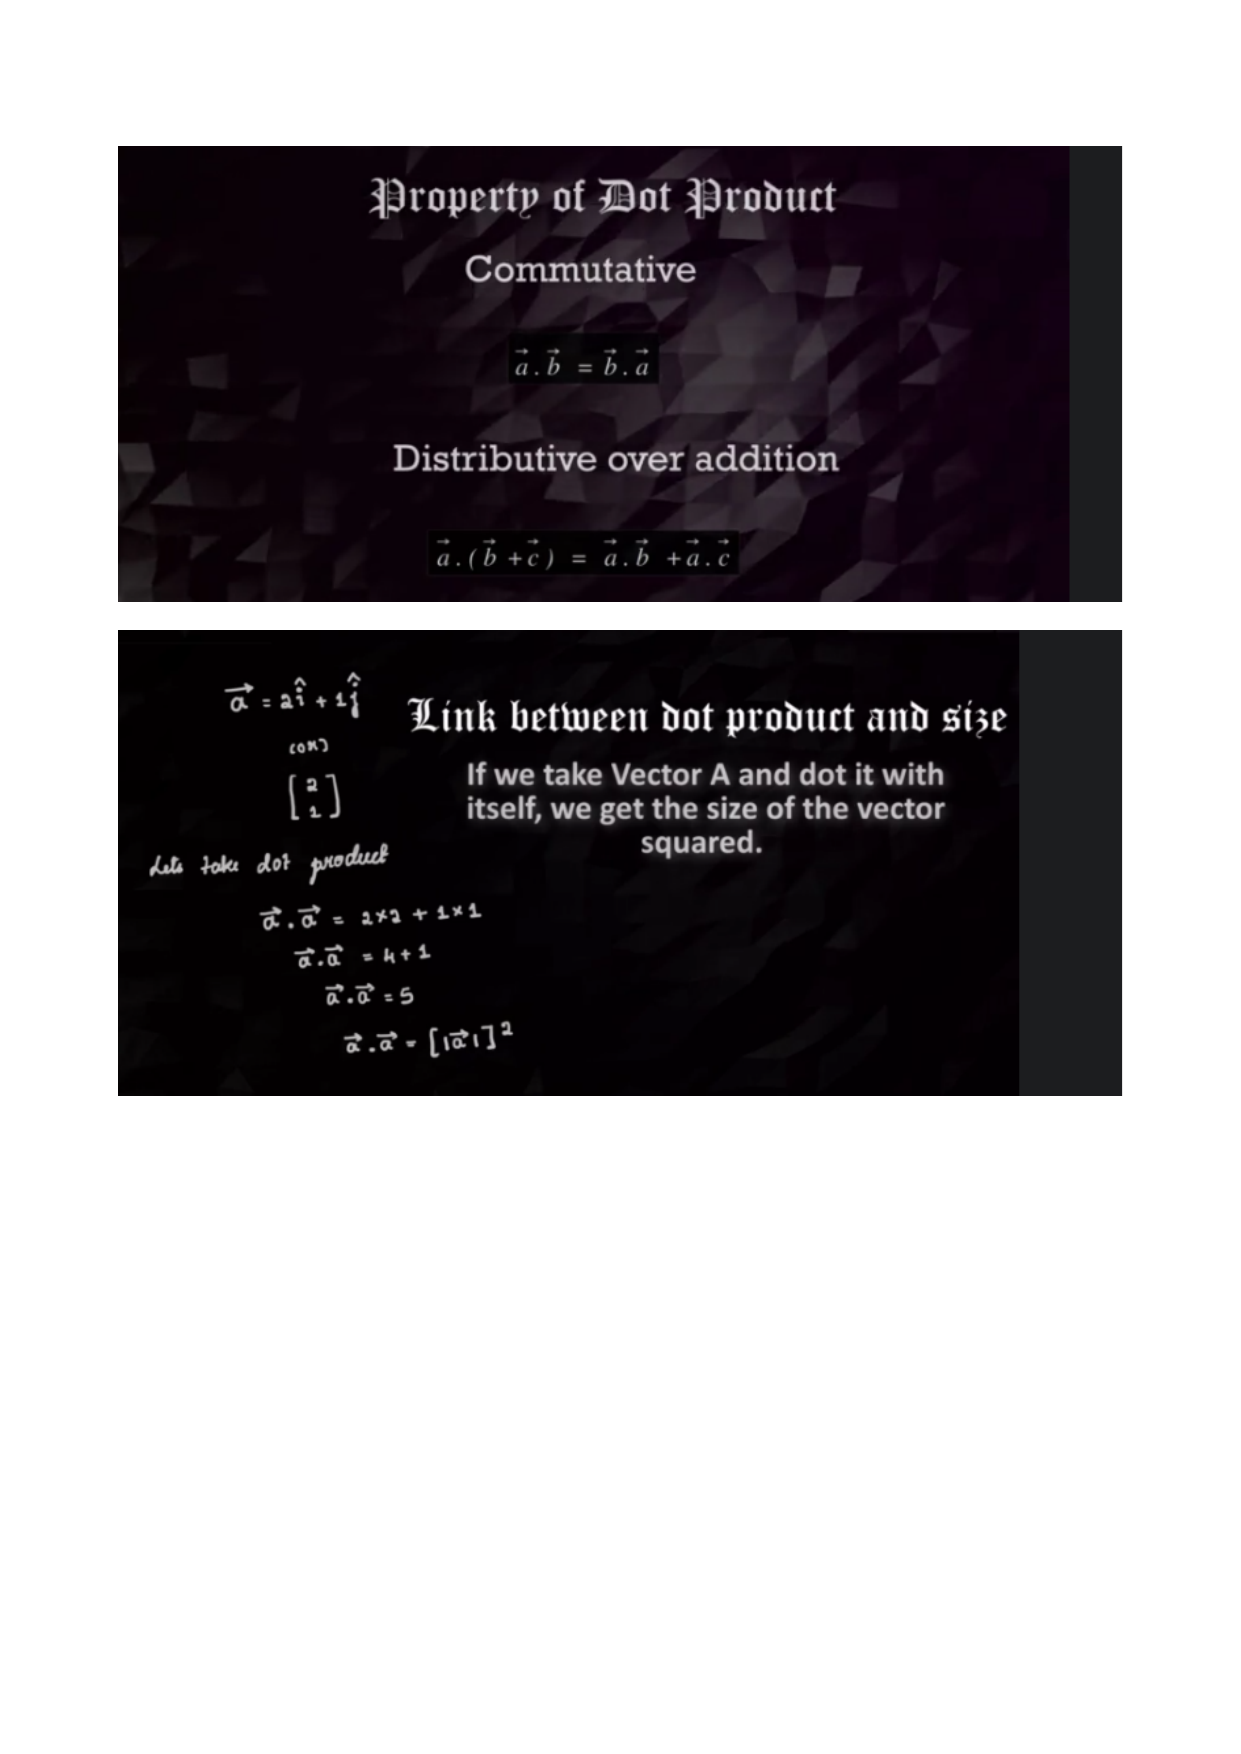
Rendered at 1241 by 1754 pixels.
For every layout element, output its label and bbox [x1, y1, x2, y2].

picture [118, 146, 1123, 602]
picture [118, 630, 1123, 1096]
